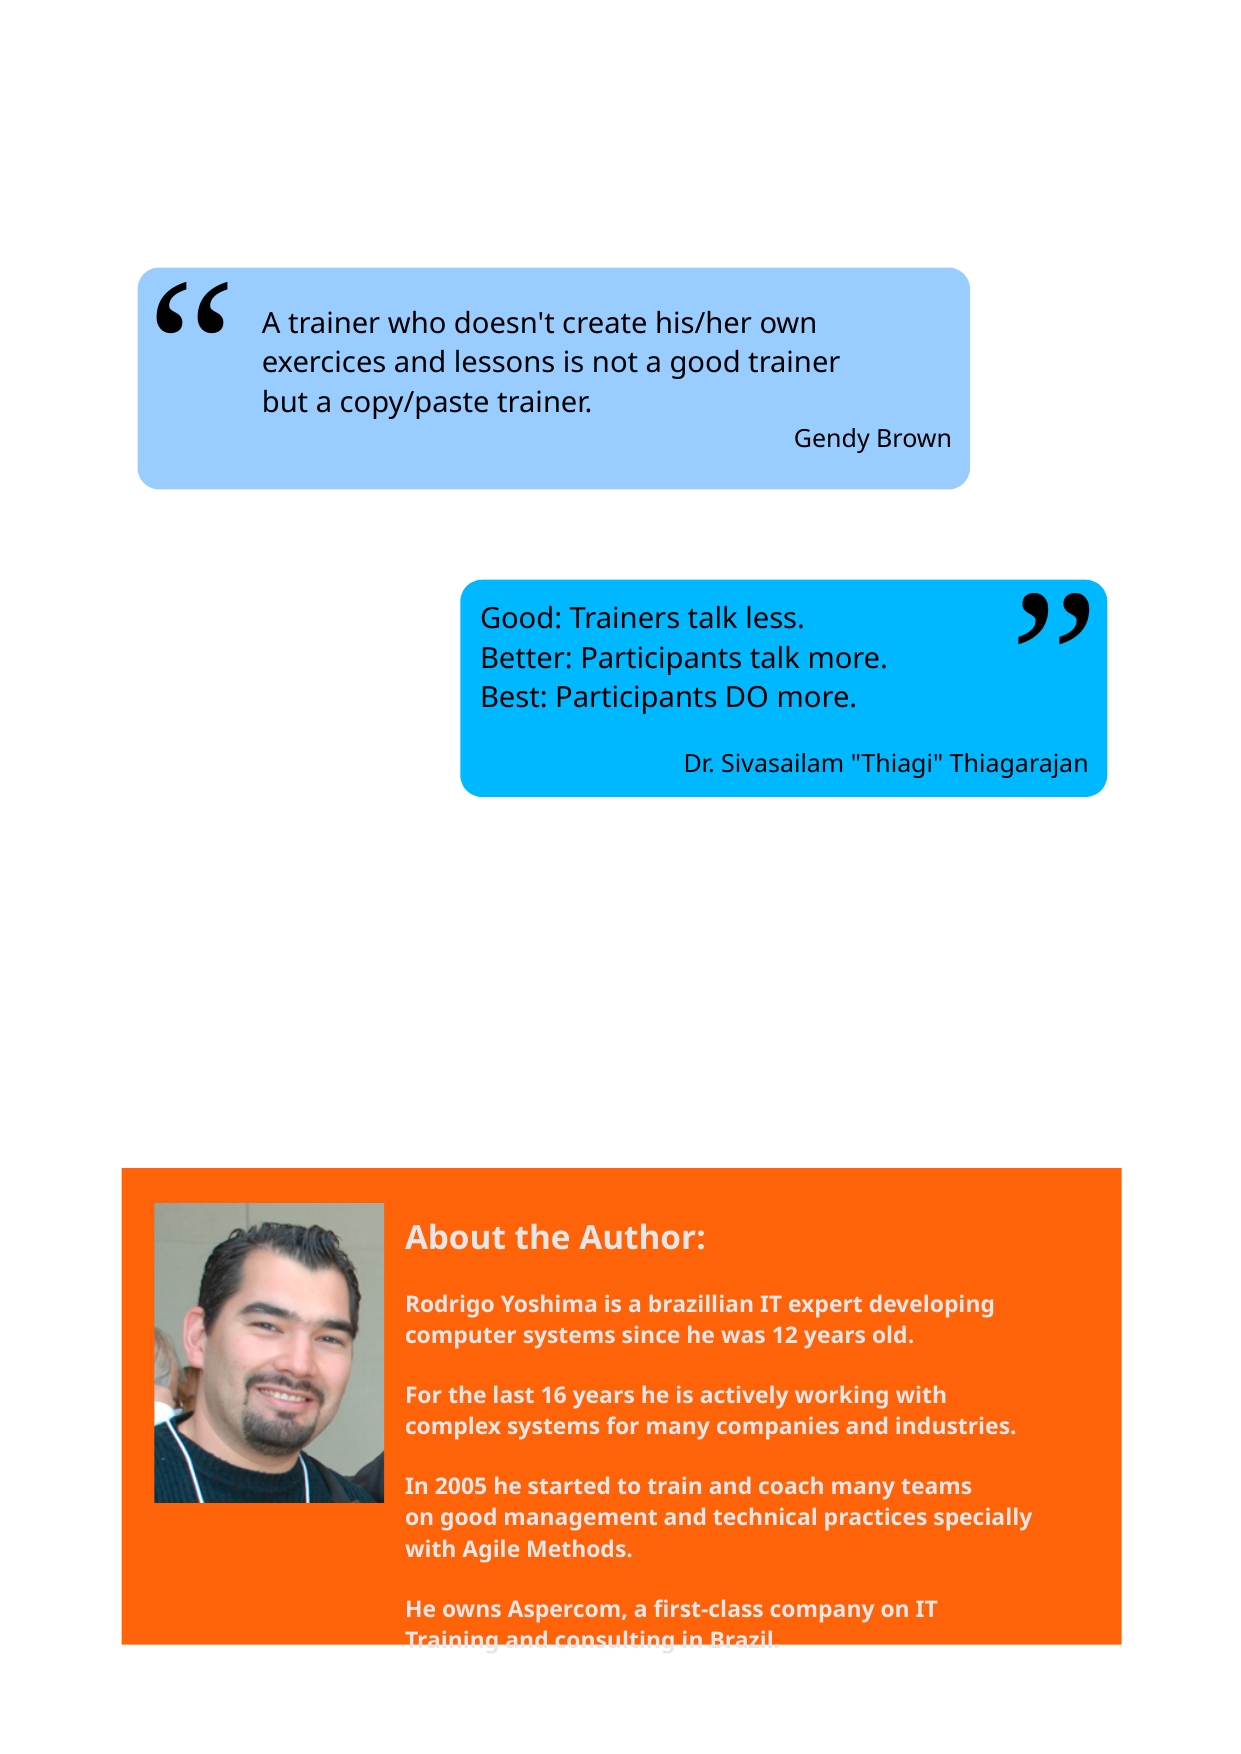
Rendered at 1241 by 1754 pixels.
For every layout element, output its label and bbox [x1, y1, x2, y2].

picture [154, 1203, 385, 1503]
